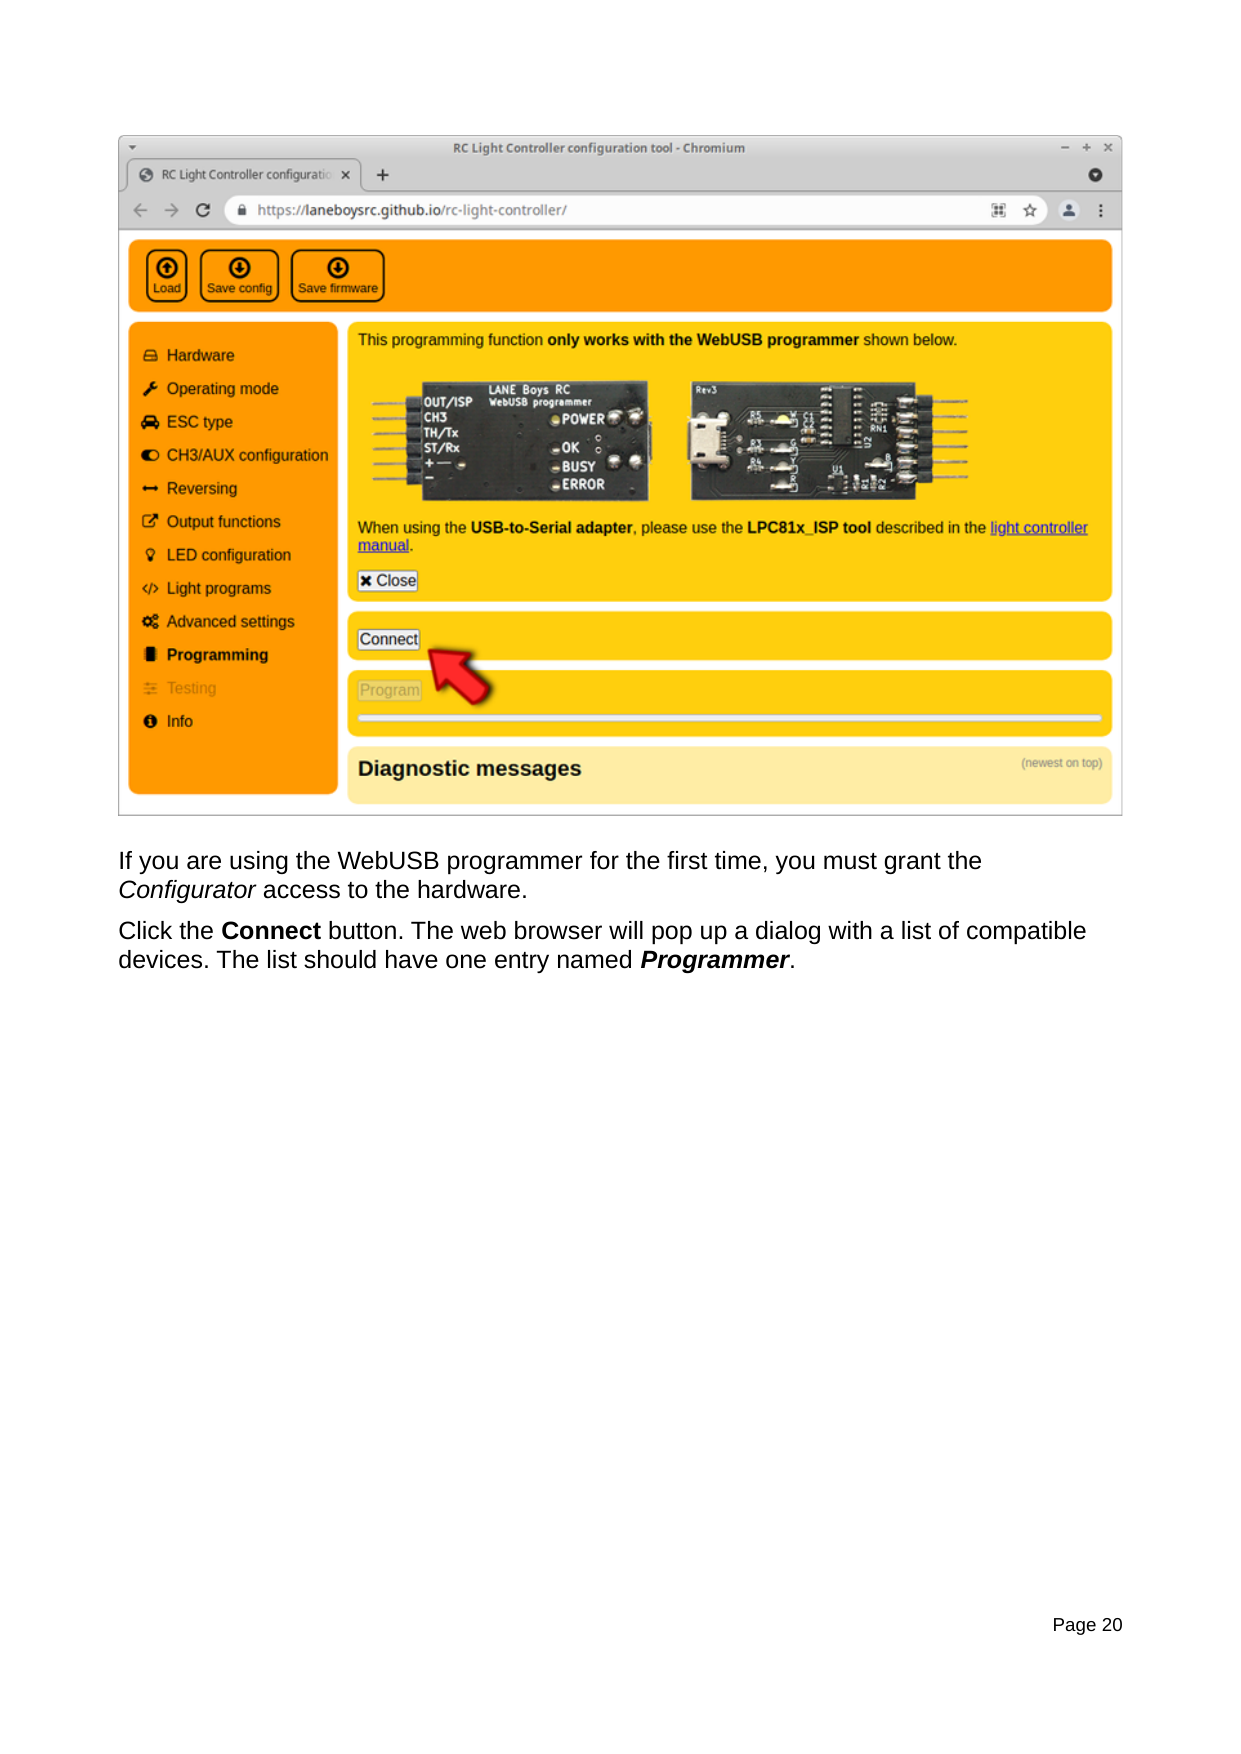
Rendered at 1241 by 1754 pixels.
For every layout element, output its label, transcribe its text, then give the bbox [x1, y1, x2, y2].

text Click the Connect button. The web browser will pop up a dialog with a list of compatible devices. The list should have one entry named Programmer. [118, 916, 1122, 973]
picture [118, 135, 1123, 816]
text If you are using the WebUSB programmer for the first time, you must grant the Configurator access to the hardware. [118, 846, 1122, 903]
